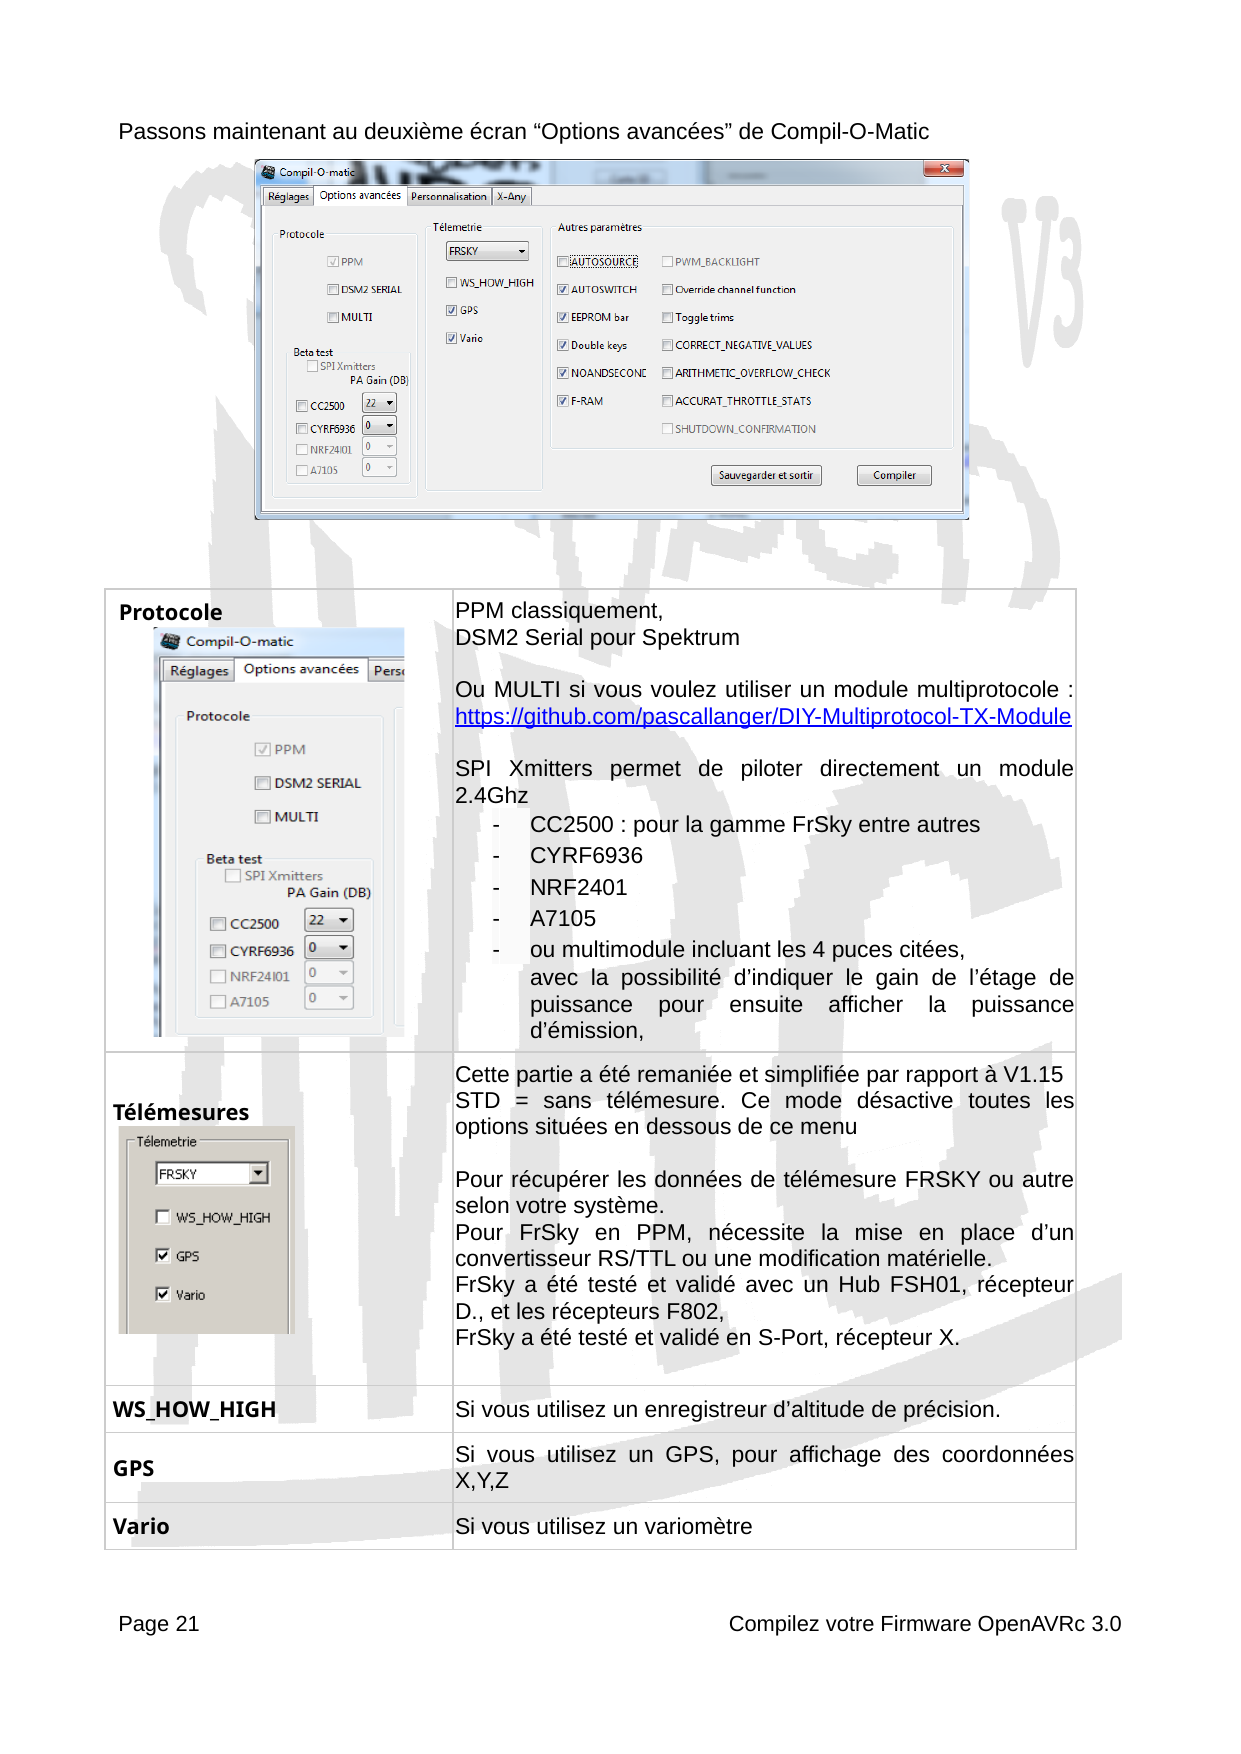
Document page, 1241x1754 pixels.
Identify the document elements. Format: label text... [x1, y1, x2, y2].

table_cell GPS [106, 1433, 452, 1502]
picture [254, 159, 970, 520]
text Passons maintenant au deuxième écran “Options avancées” de Compil-O-Matic [118, 118, 1122, 144]
table_cell Si vous utilisez un GPS, pour affichage des coordonnées X,Y,Z [454, 1433, 1075, 1502]
table_cell Cette partie a été remaniée et simplifiée par rapport à V1.15 STD = sans télémesure. Ce mode désactive toutes les options situées en dessous de ce menu Pour récupérer les données de télémesure FRSKY ou autre selon votre système. Pour FrSky en PPM, nécessite la mise en place d’un convertisseur RS/TTL ou une modification matérielle. FrSky a été testé et validé avec un Hub FSH01, récepteur D., et les récepteurs F802, FrSky a été testé et validé en S-Port, récepteur X. [454, 1053, 1075, 1385]
table_cell Si vous utilisez un variomètre [454, 1503, 1075, 1548]
table_cell Vario [106, 1503, 452, 1548]
table_cell Télémesures [106, 1053, 452, 1385]
table_cell WS_HOW_HIGH [106, 1386, 452, 1432]
table_cell Si vous utilisez un enregistreur d’altitude de précision. [454, 1386, 1075, 1432]
table_header PPM classiquement, DSM2 Serial pour Spektrum Ou MULTI si vous voulez utiliser un module multiprotocole : https://github.com/pascallanger/DIY-Multiprotocol-TX-Module SPI Xmitters permet de piloter directement un module 2.4Ghz CC2500 : pour la gamme FrSky entre autres CYRF6936 NRF2401 A7105 ou multimodule incluant les 4 puces citées, avec la possibilité d’indiquer le gain de l’étage de puissance pour ensuite afficher la puissance d’émission, [454, 590, 1075, 1051]
picture [153, 627, 405, 1037]
table_header Protocole [106, 590, 452, 1051]
